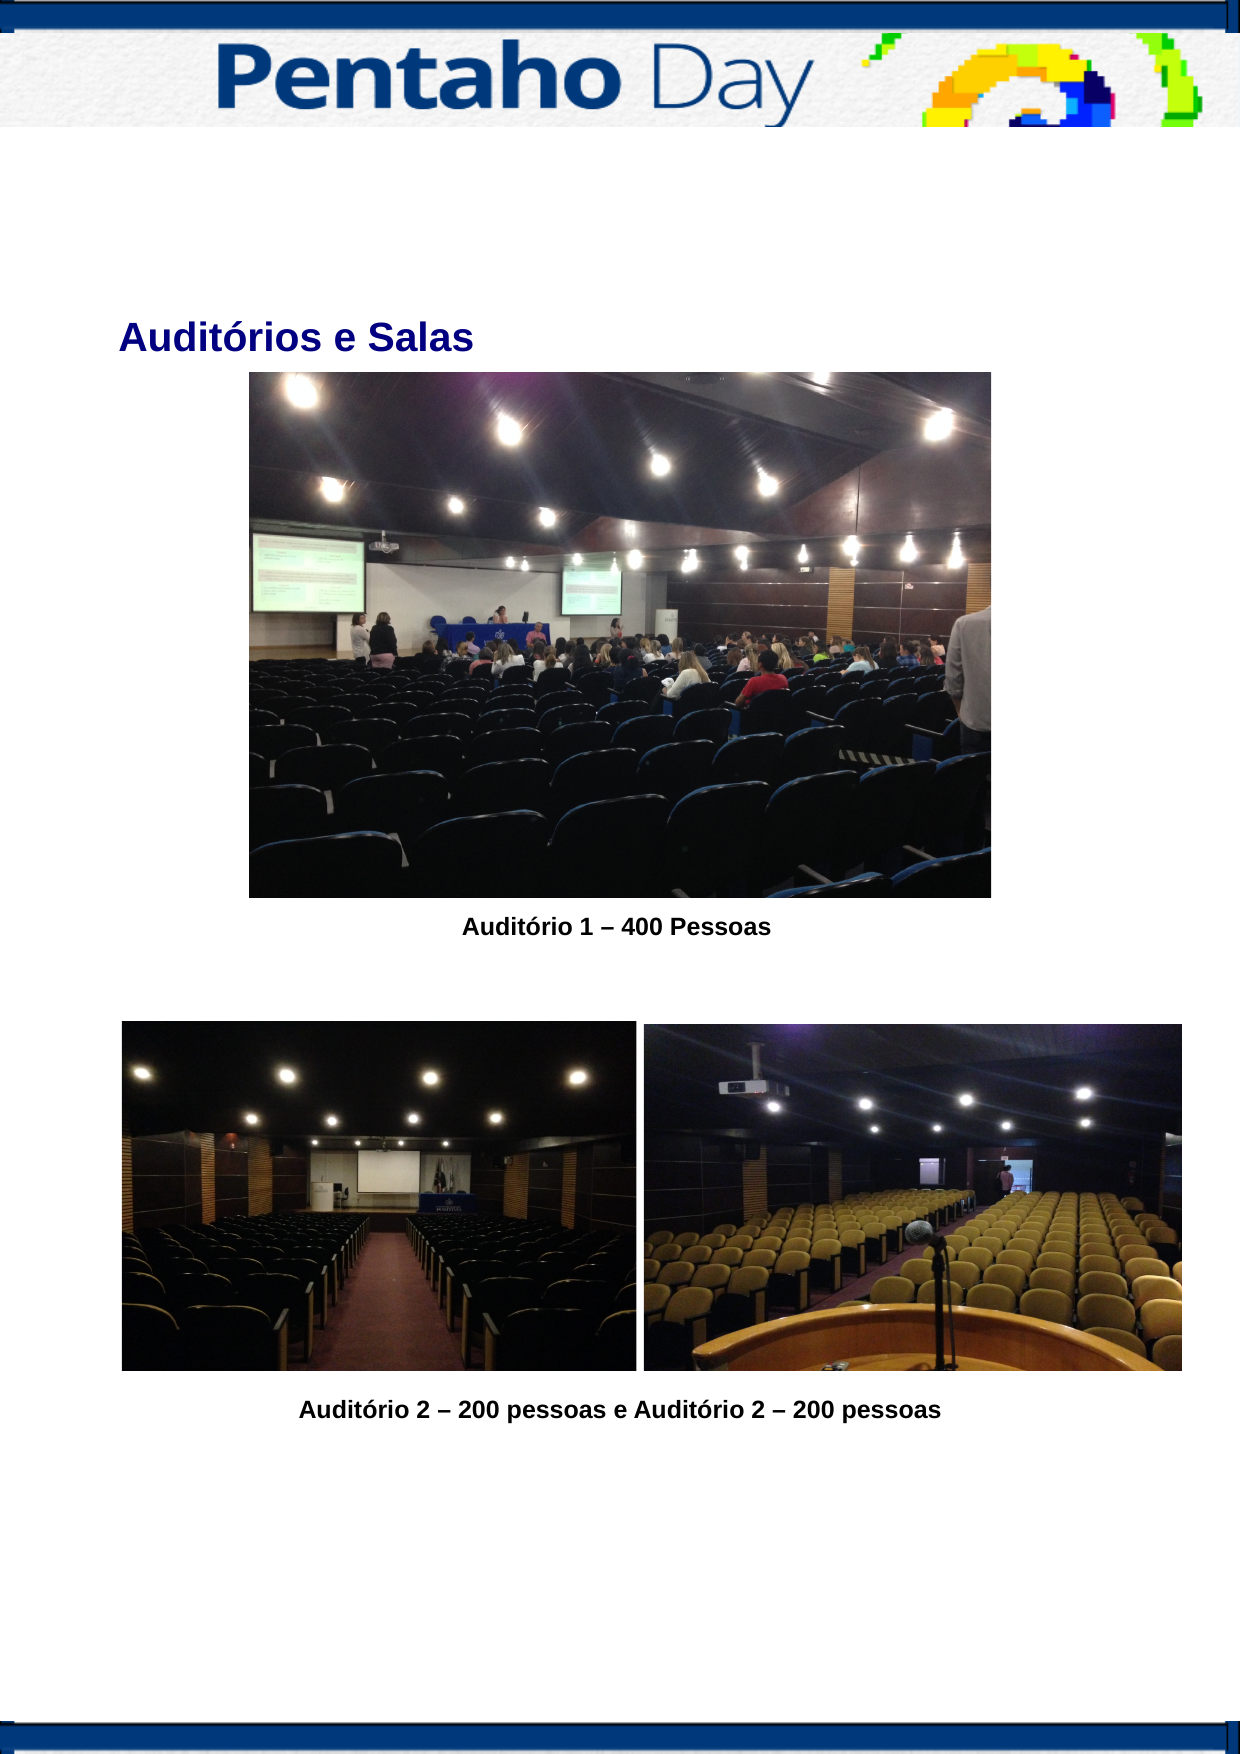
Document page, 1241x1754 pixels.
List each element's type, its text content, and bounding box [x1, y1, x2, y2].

subtitle Auditórios e Salas [118, 313, 1122, 359]
picture [0, 0, 1240, 127]
text Auditório 1 – 400 Pessoas [118, 912, 1122, 941]
picture [0, 1721, 1240, 1754]
picture [643, 1024, 1182, 1371]
picture [249, 372, 992, 898]
text Auditório 2 – 200 pessoas e Auditório 2 – 200 pessoas [118, 1366, 1122, 1423]
picture [121, 1021, 637, 1371]
